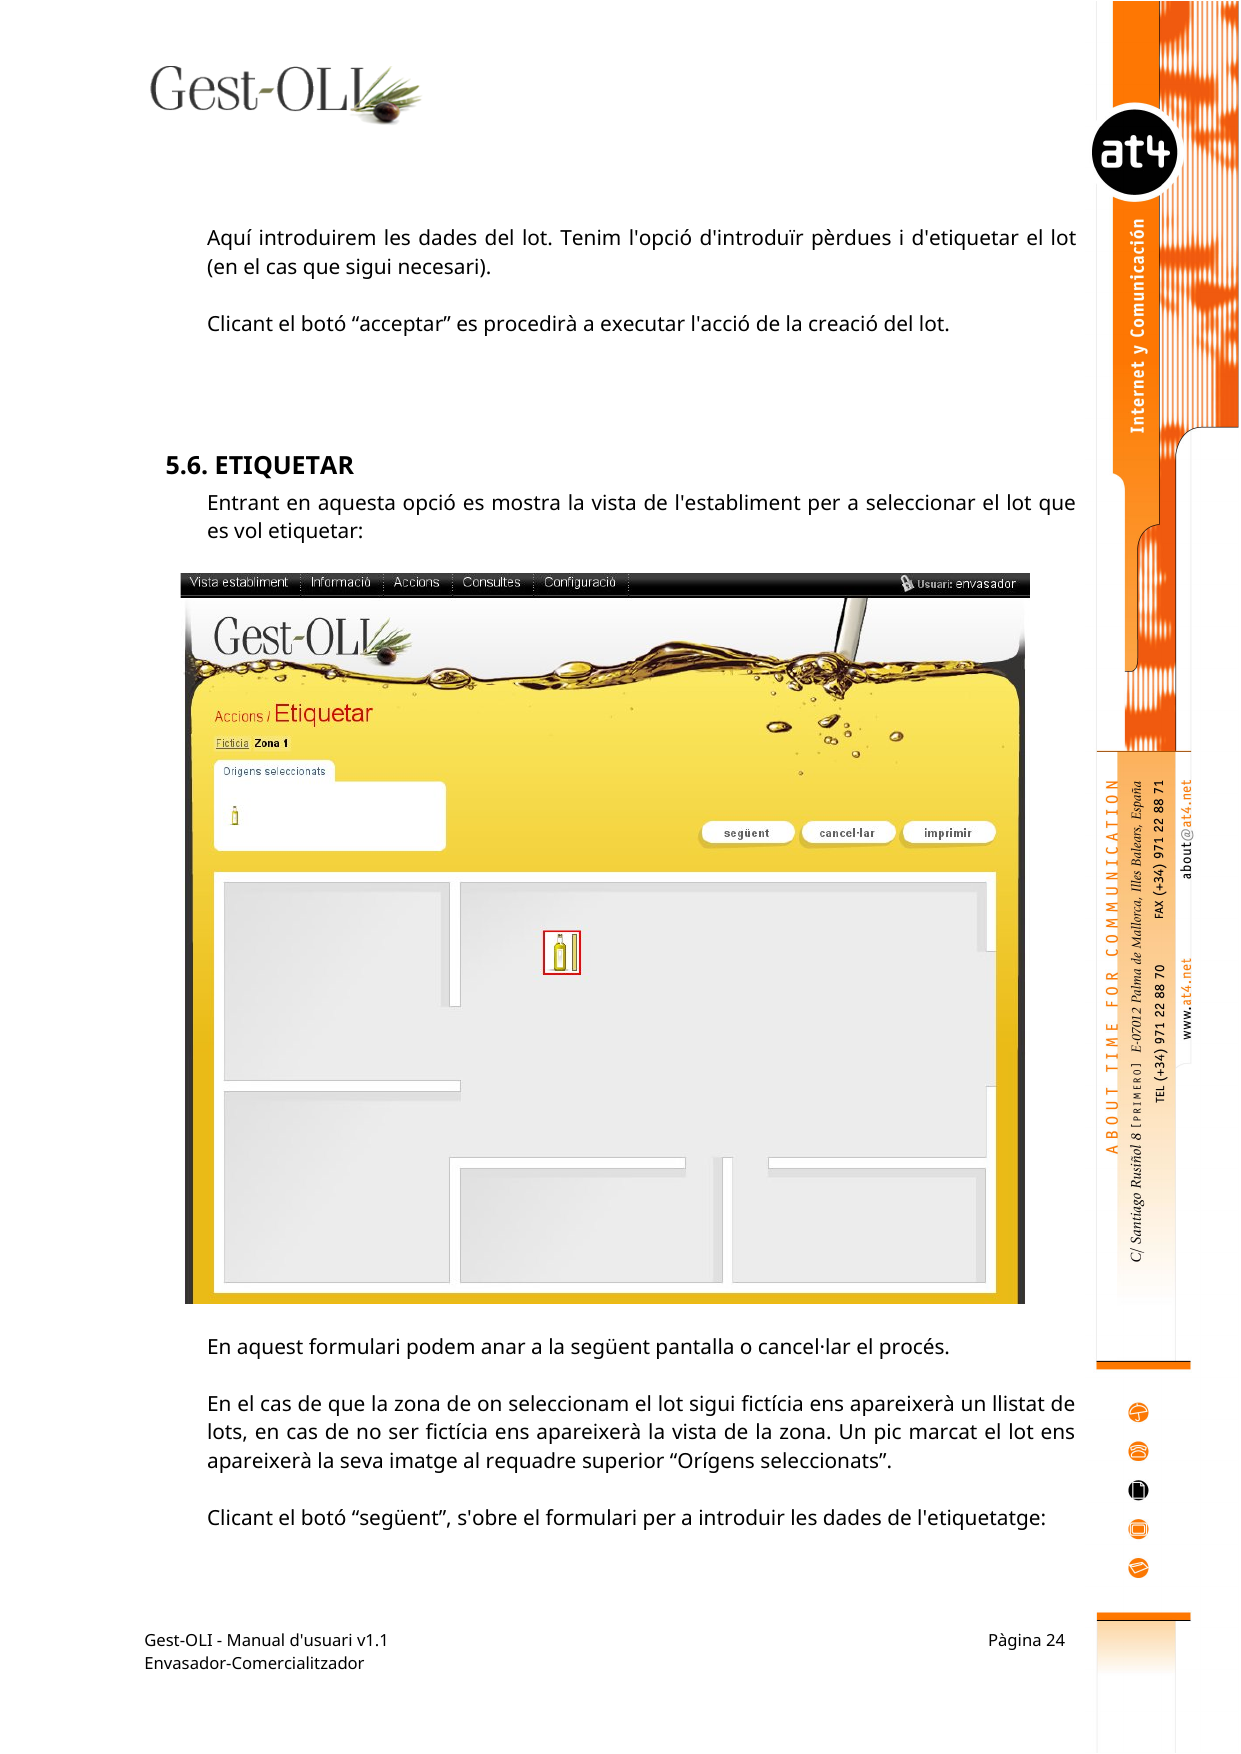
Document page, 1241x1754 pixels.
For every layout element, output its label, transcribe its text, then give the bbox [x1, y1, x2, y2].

subtitle 5.6. ETIQUETAR [133, 447, 1078, 481]
text En el cas de que la zona de on seleccionam el lot sigui fictícia ens apareixerà un llistat de lots, en cas de no ser fictícia ens apareixerà la vista de la zona. Un pic marcat el lot ens apareixerà la seva imatge al requadre superior “Orígens seleccionats”. [207, 1389, 1078, 1474]
picture [149, 66, 423, 126]
text Clicant el botó “acceptar” es procedirà a executar l'acció de la creació del lot. [207, 309, 1078, 337]
picture [180, 573, 1030, 1304]
text Clicant el botó “següent”, s'obre el formulari per a introduir les dades de l'etiquetatge: [207, 1503, 1078, 1531]
text Entrant en aquesta opció es mostra la vista de l'establiment per a seleccionar el lot que es vol etiquetar: [207, 488, 1078, 544]
text En aquest formulari podem anar a la següent pantalla o cancel·lar el procés. [207, 1332, 1078, 1360]
text Aquí introduirem les dades del lot. Tenim l'opció d'introduïr pèrdues i d'etiquetar el lot (en el cas que sigui necesari). [207, 223, 1078, 280]
picture [1085, 1, 1239, 1753]
